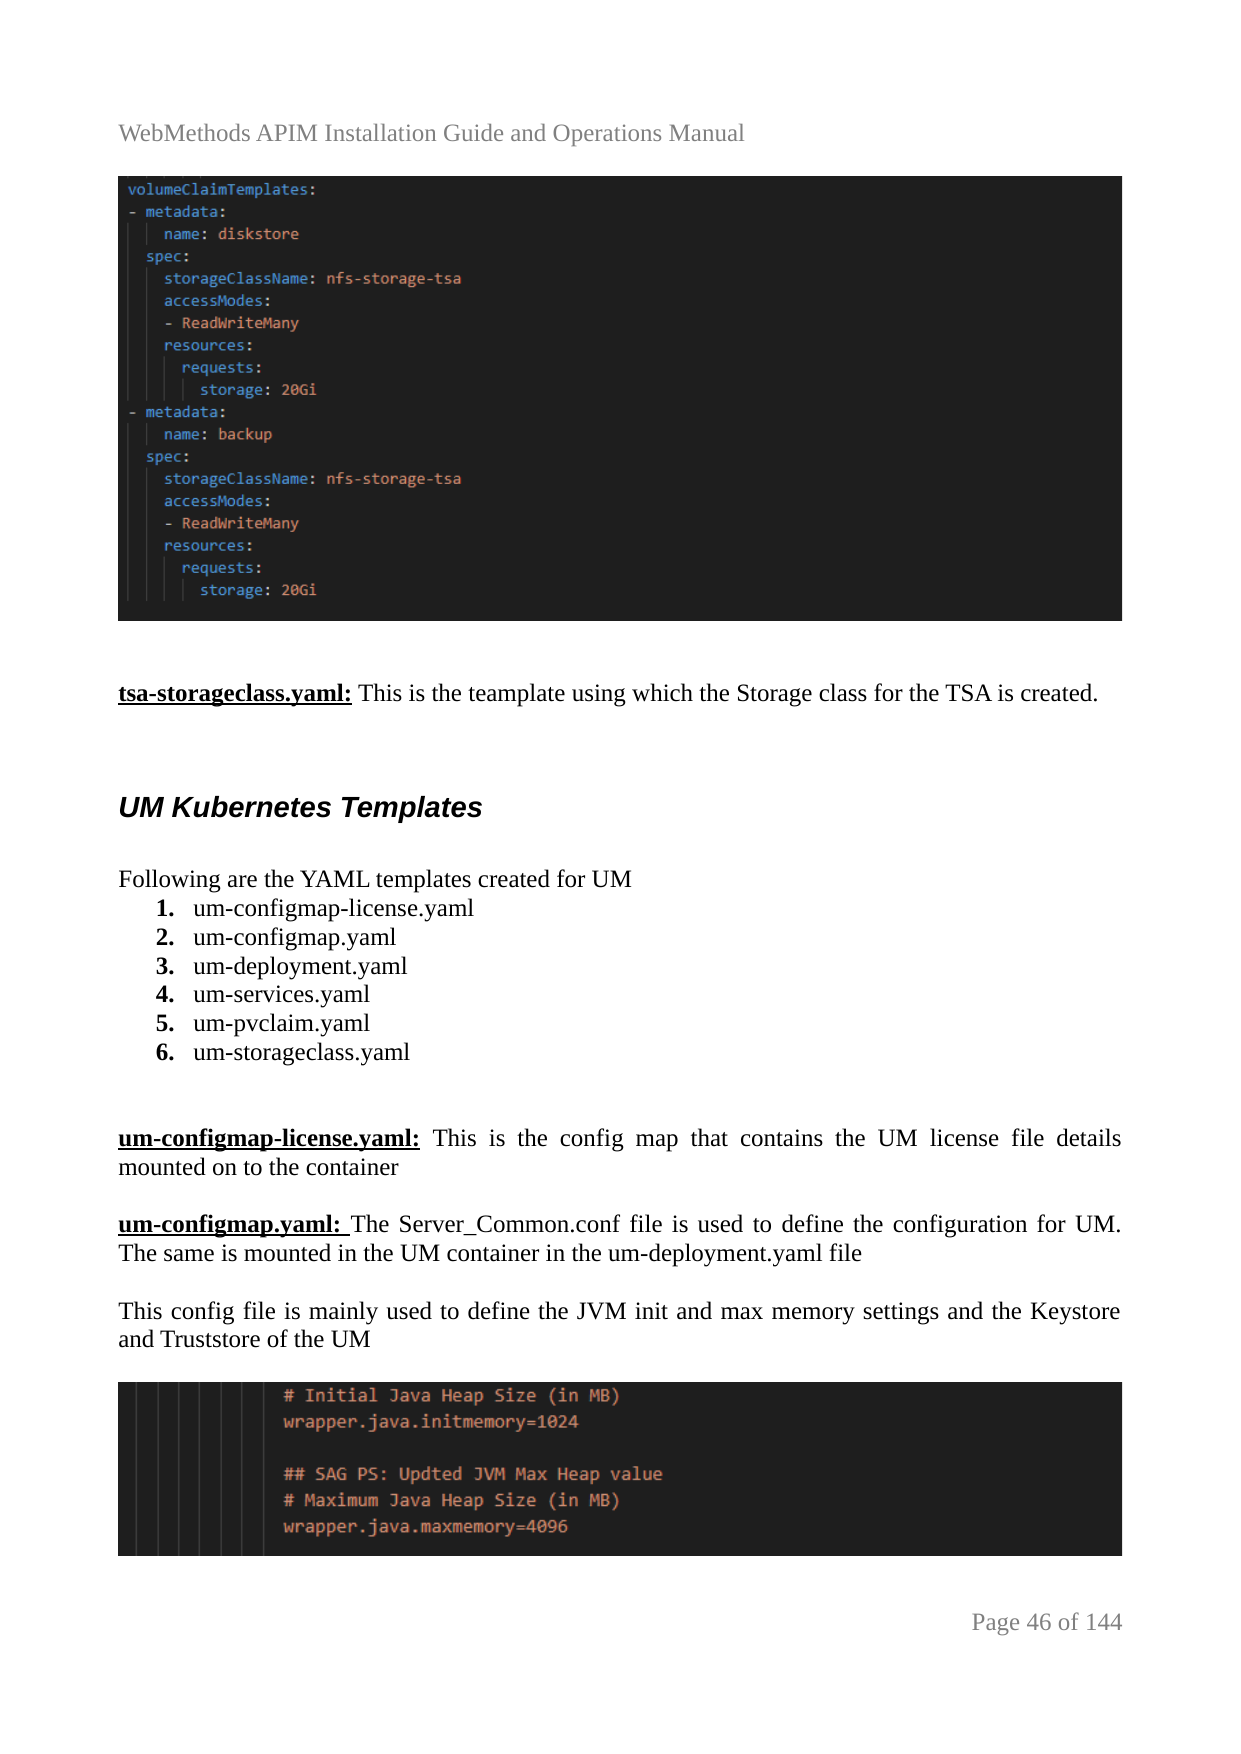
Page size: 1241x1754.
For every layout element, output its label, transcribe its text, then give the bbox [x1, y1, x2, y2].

list um-services.yaml [156, 979, 1122, 1008]
subtitle UM Kubernetes Templates [118, 790, 1122, 823]
list um-deployment.yaml [156, 951, 1122, 979]
text um-configmap.yaml: The Server_Common.conf file is used to define the configuration for UM. The same is mounted in the UM container in the um-deployment.yaml file [118, 1209, 1122, 1267]
list um-configmap.yaml [156, 922, 1122, 951]
picture [118, 176, 1123, 621]
picture [118, 1382, 1123, 1556]
text Following are the YAML templates created for UM [118, 864, 1122, 893]
text This config file is mainly used to define the JVM init and max memory settings and the Keystore and Truststore of the UM [118, 1296, 1122, 1353]
list um-configmap-license.yaml [156, 893, 1122, 922]
text um-configmap-license.yaml: This is the config map that contains the UM license file details mounted on to the container [118, 1123, 1122, 1181]
text tsa-storageclass.yaml: This is the teamplate using which the Storage class for the TSA is created. [118, 678, 1122, 707]
list um-pvclaim.yaml [156, 1008, 1122, 1037]
list um-storageclass.yaml [156, 1037, 1122, 1066]
